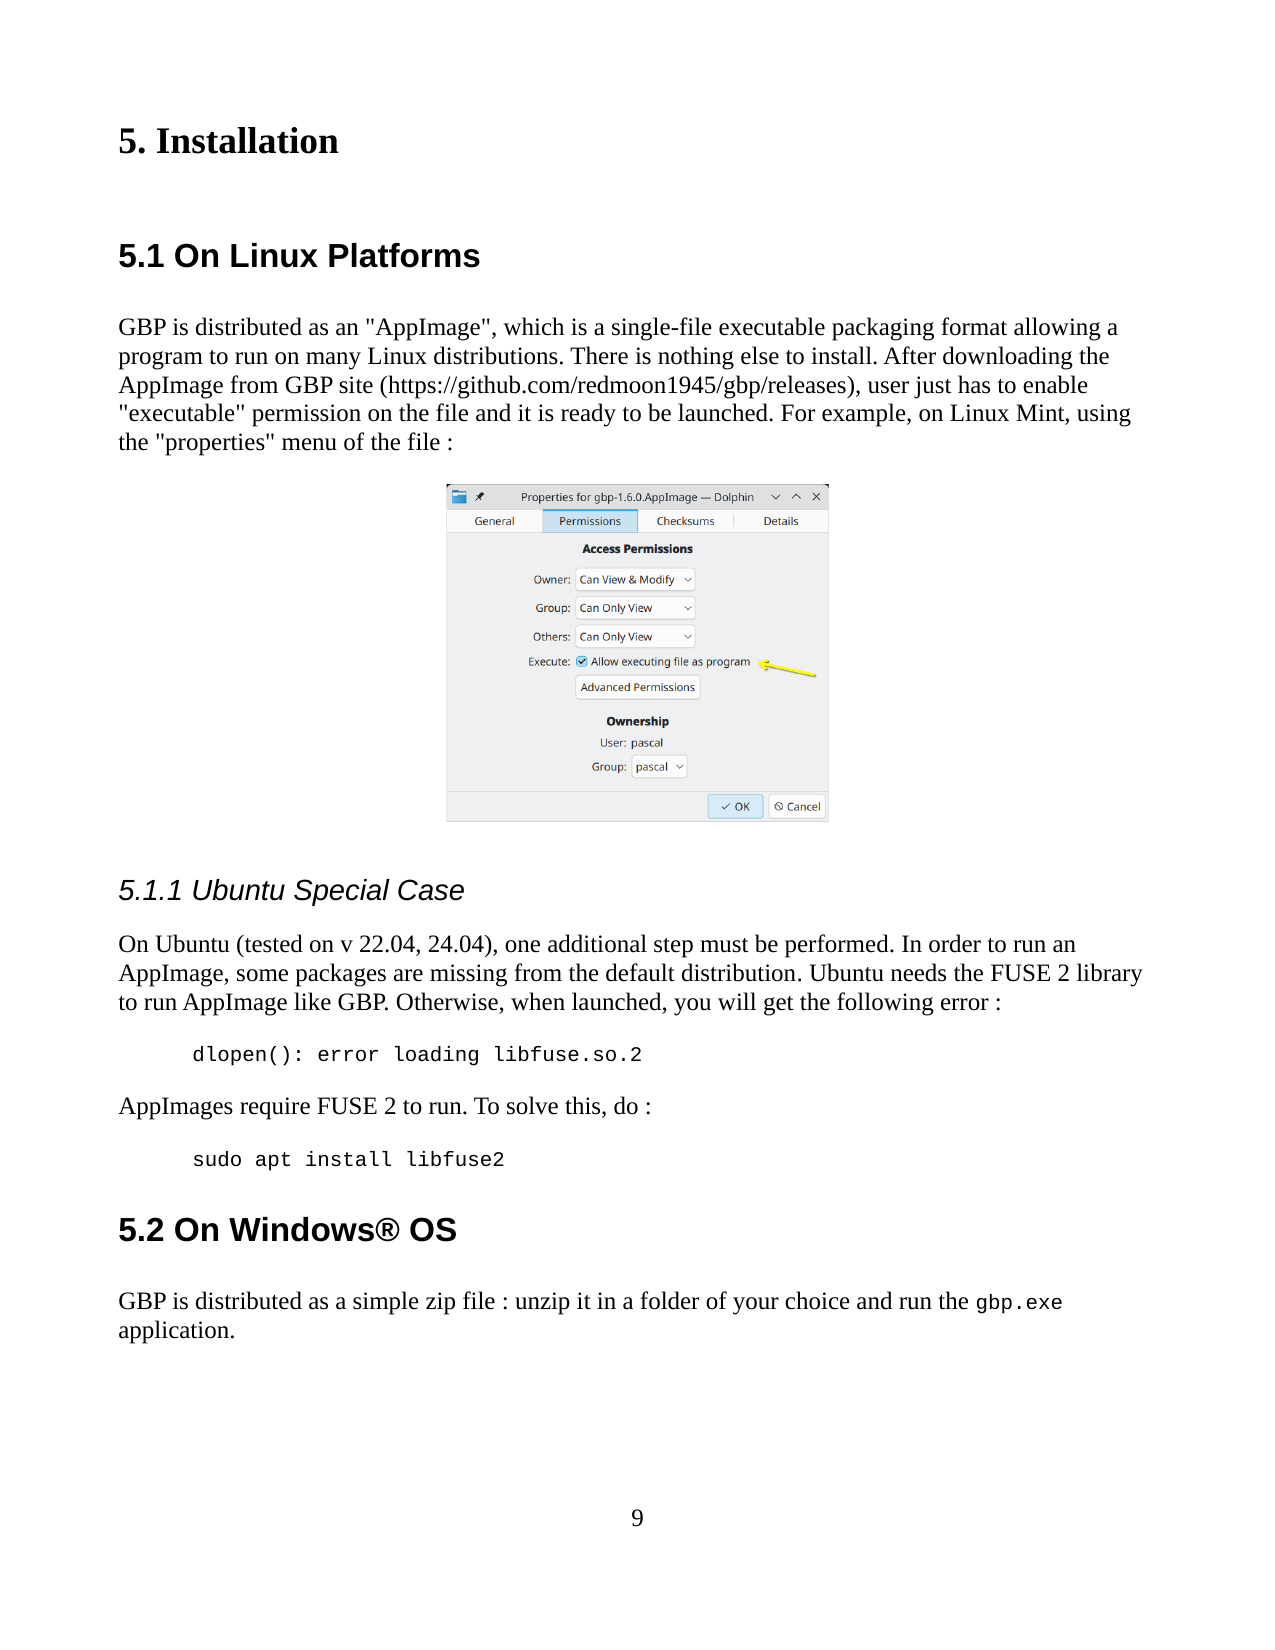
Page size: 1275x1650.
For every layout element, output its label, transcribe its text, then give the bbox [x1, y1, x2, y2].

text On Ubuntu (tested on v 22.04, 24.04), one additional step must be performed. In order to run an AppImage, some packages are missing from the default distribution. Ubuntu needs the FUSE 2 library to run AppImage like GBP. Otherwise, when launched, you will get the following error : [118, 929, 1157, 1015]
text dlopen(): error loading libfuse.so.2 [192, 1044, 1157, 1068]
text GBP is distributed as a simple zip file : unzip it in a folder of your choice and run the gbp.exe application. [118, 1286, 1157, 1344]
subtitle Ubuntu Special Case [118, 873, 1157, 907]
subtitle Installation [118, 118, 1157, 161]
subtitle On Linux Platforms [118, 236, 1157, 275]
text sudo apt install libfuse2 [118, 1149, 1157, 1173]
picture [446, 484, 829, 822]
subtitle On Windows® OS [118, 1210, 1157, 1248]
text AppImages require FUSE 2 to run. To solve this, do : [118, 1091, 1157, 1120]
text GBP is distributed as an "AppImage", which is a single-file executable packaging format allowing a program to run on many Linux distributions. There is nothing else to install. After downloading the AppImage from GBP site (https://github.com/redmoon1945/gbp/releases), user just has to enable "executable" permission on the file and it is ready to be launched. For example, on Linux Mint, using the "properties" menu of the file : [118, 312, 1157, 456]
